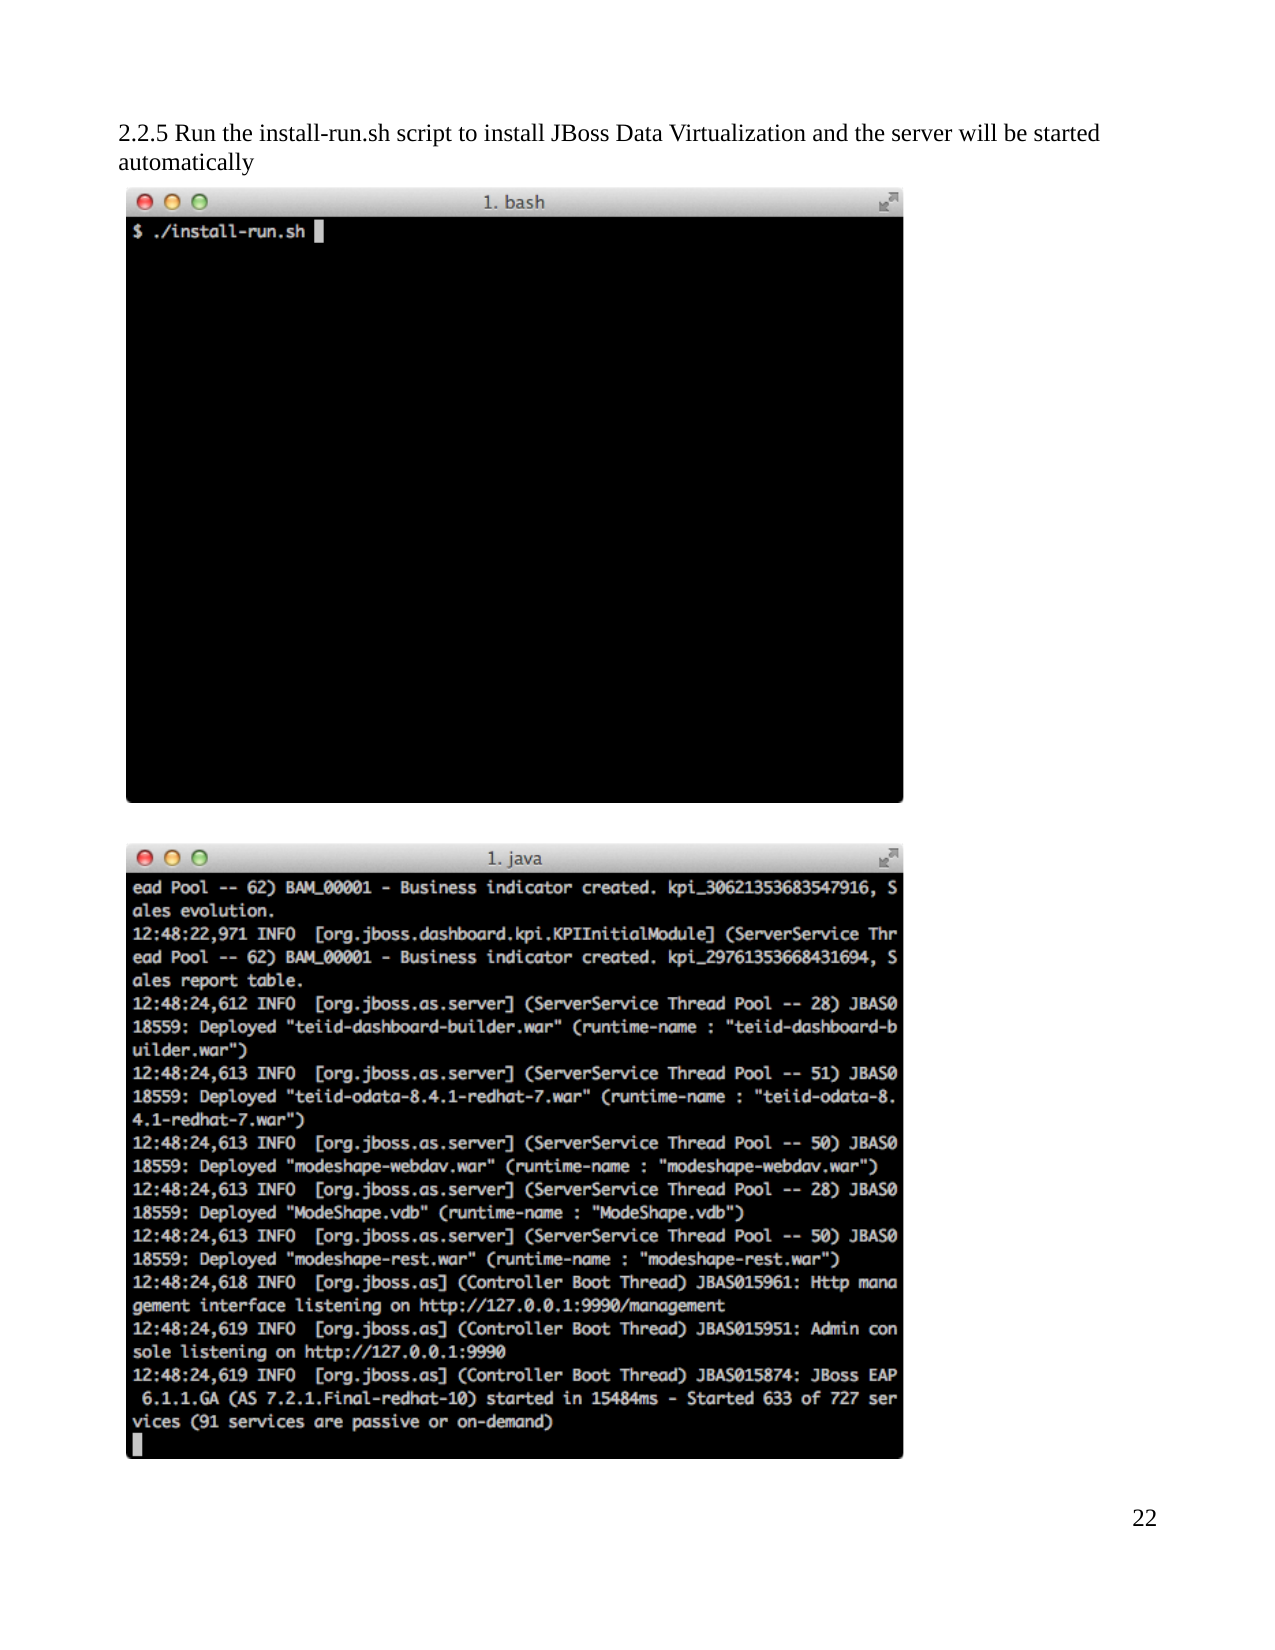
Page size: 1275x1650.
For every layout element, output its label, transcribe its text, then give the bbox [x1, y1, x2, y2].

text 2.2.5 Run the install-run.sh script to install JBoss Data Virtualization and the server will be started automatically [118, 118, 1157, 176]
picture [126, 187, 904, 803]
picture [126, 843, 904, 1459]
